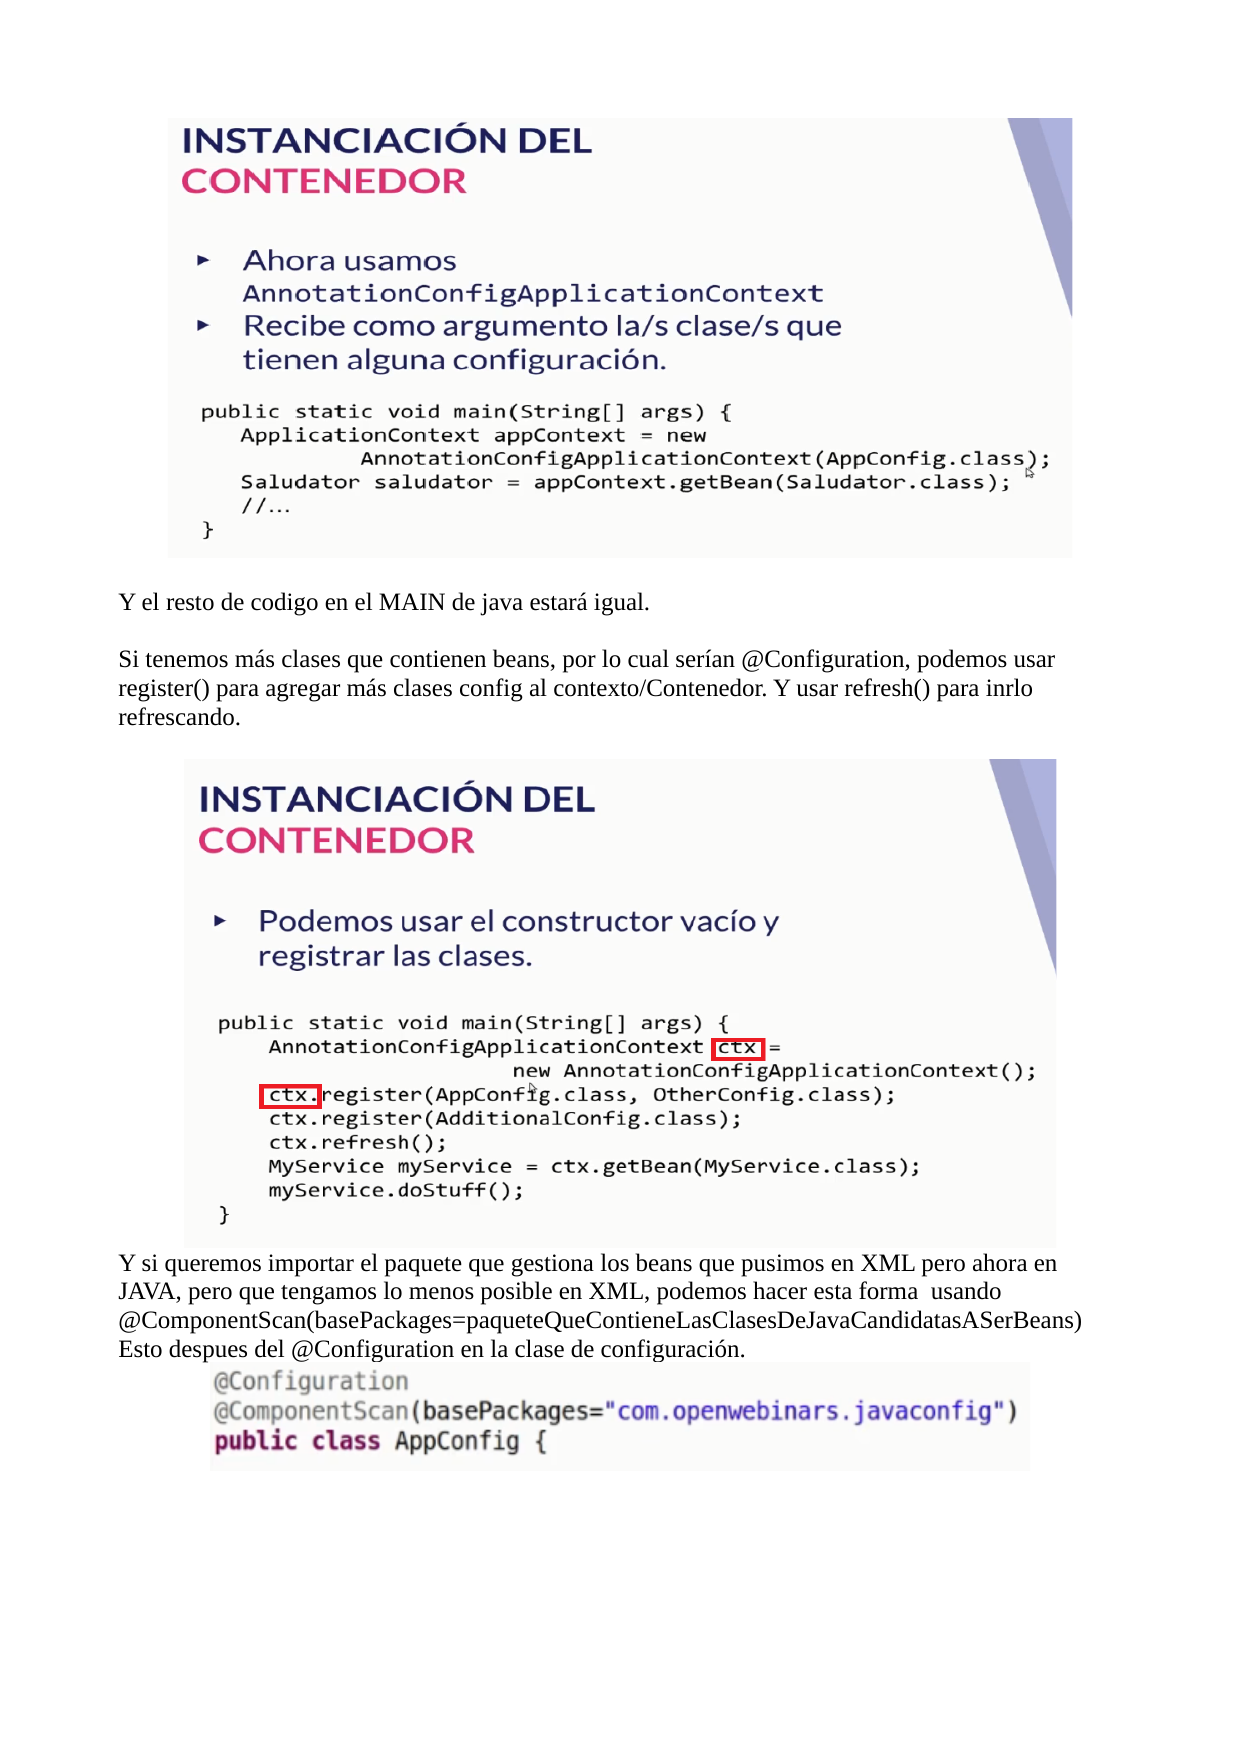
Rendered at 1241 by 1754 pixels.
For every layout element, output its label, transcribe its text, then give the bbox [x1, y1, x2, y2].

text Si tenemos más clases que contienen beans, por lo cual serían @Configuration, podemos usar register() para agregar más clases config al contexto/Contenedor. Y usar refresh() para inrlo refrescando. [118, 644, 1122, 730]
text Esto despues del @Configuration en la clase de configuración. [118, 1334, 1122, 1363]
text Y el resto de codigo en el MAIN de java estará igual. [118, 587, 1122, 615]
text Y si queremos importar el paquete que gestiona los beans que pusimos en XML pero ahora en JAVA, pero que tengamos lo menos posible en XML, podemos hacer esta forma usando @ComponentScan(basePackages=paqueteQueContieneLasClasesDeJavaCandidatasASerBeans) [118, 759, 1122, 1334]
